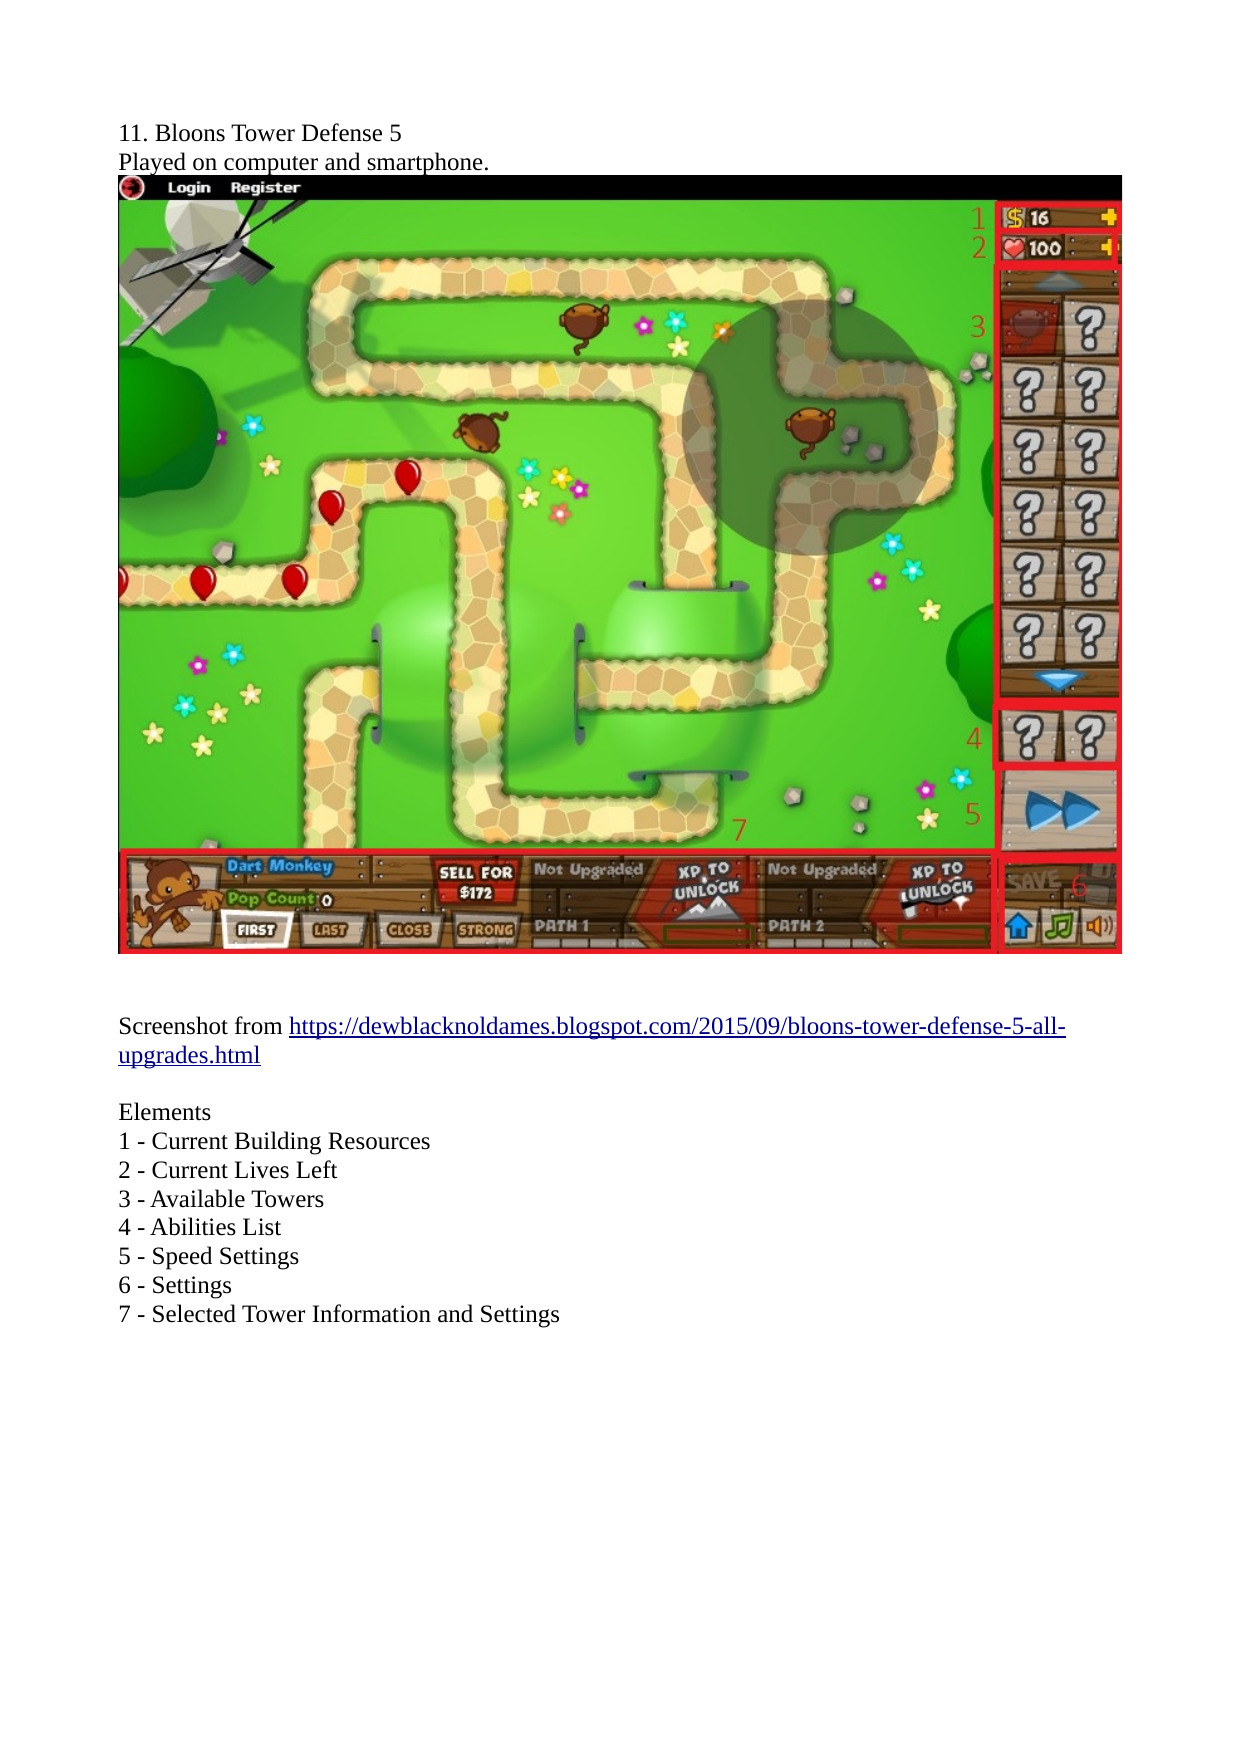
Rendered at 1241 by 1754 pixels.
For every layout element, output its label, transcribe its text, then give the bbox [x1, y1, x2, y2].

text 1 - Current Building Resources [118, 1126, 1122, 1155]
text 7 - Selected Tower Information and Settings [118, 1299, 1122, 1327]
text 2 - Current Lives Left [118, 1155, 1122, 1184]
text 6 - Settings [118, 1270, 1122, 1299]
text Screenshot from https://dewblacknoldames.blogspot.com/2015/09/bloons-tower-defense-5-all-upgrades.html [118, 1011, 1122, 1069]
picture [118, 175, 1123, 954]
text Elements [118, 1097, 1122, 1126]
text 4 - Abilities List [118, 1212, 1122, 1241]
text 3 - Available Towers [118, 1184, 1122, 1212]
text 5 - Speed Settings [118, 1241, 1122, 1270]
text Played on computer and smartphone. [118, 147, 1122, 175]
text 11. Bloons Tower Defense 5 [118, 118, 1122, 147]
